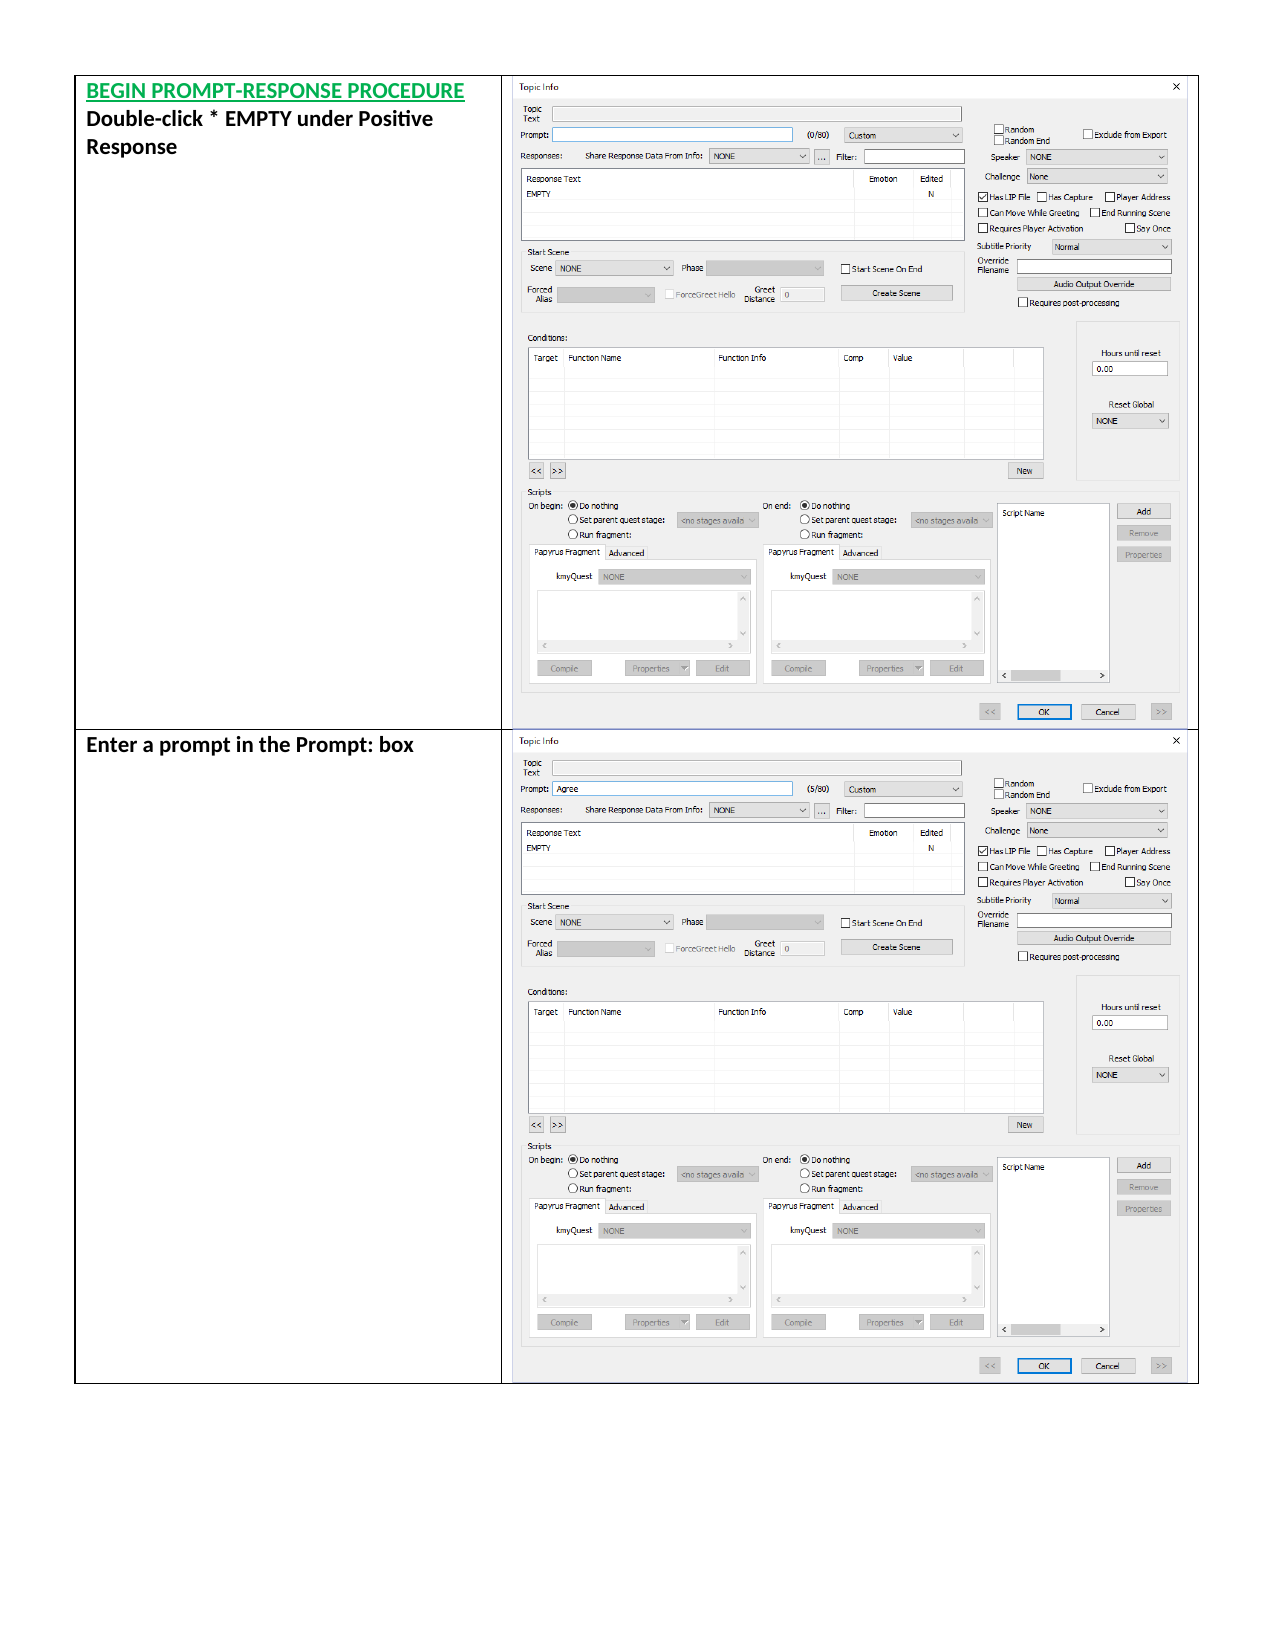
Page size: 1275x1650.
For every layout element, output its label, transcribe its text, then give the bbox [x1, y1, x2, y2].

table_cell [502, 76, 512, 729]
table_cell BEGIN PROMPT-RESPONSE PROCEDURE Double-click * EMPTY under Positive Response [76, 76, 501, 729]
table_cell Enter a prompt in the Prompt: box [76, 730, 501, 1382]
table_cell [1188, 76, 1198, 729]
table_cell [1188, 730, 1198, 1382]
table_cell [502, 730, 512, 1382]
